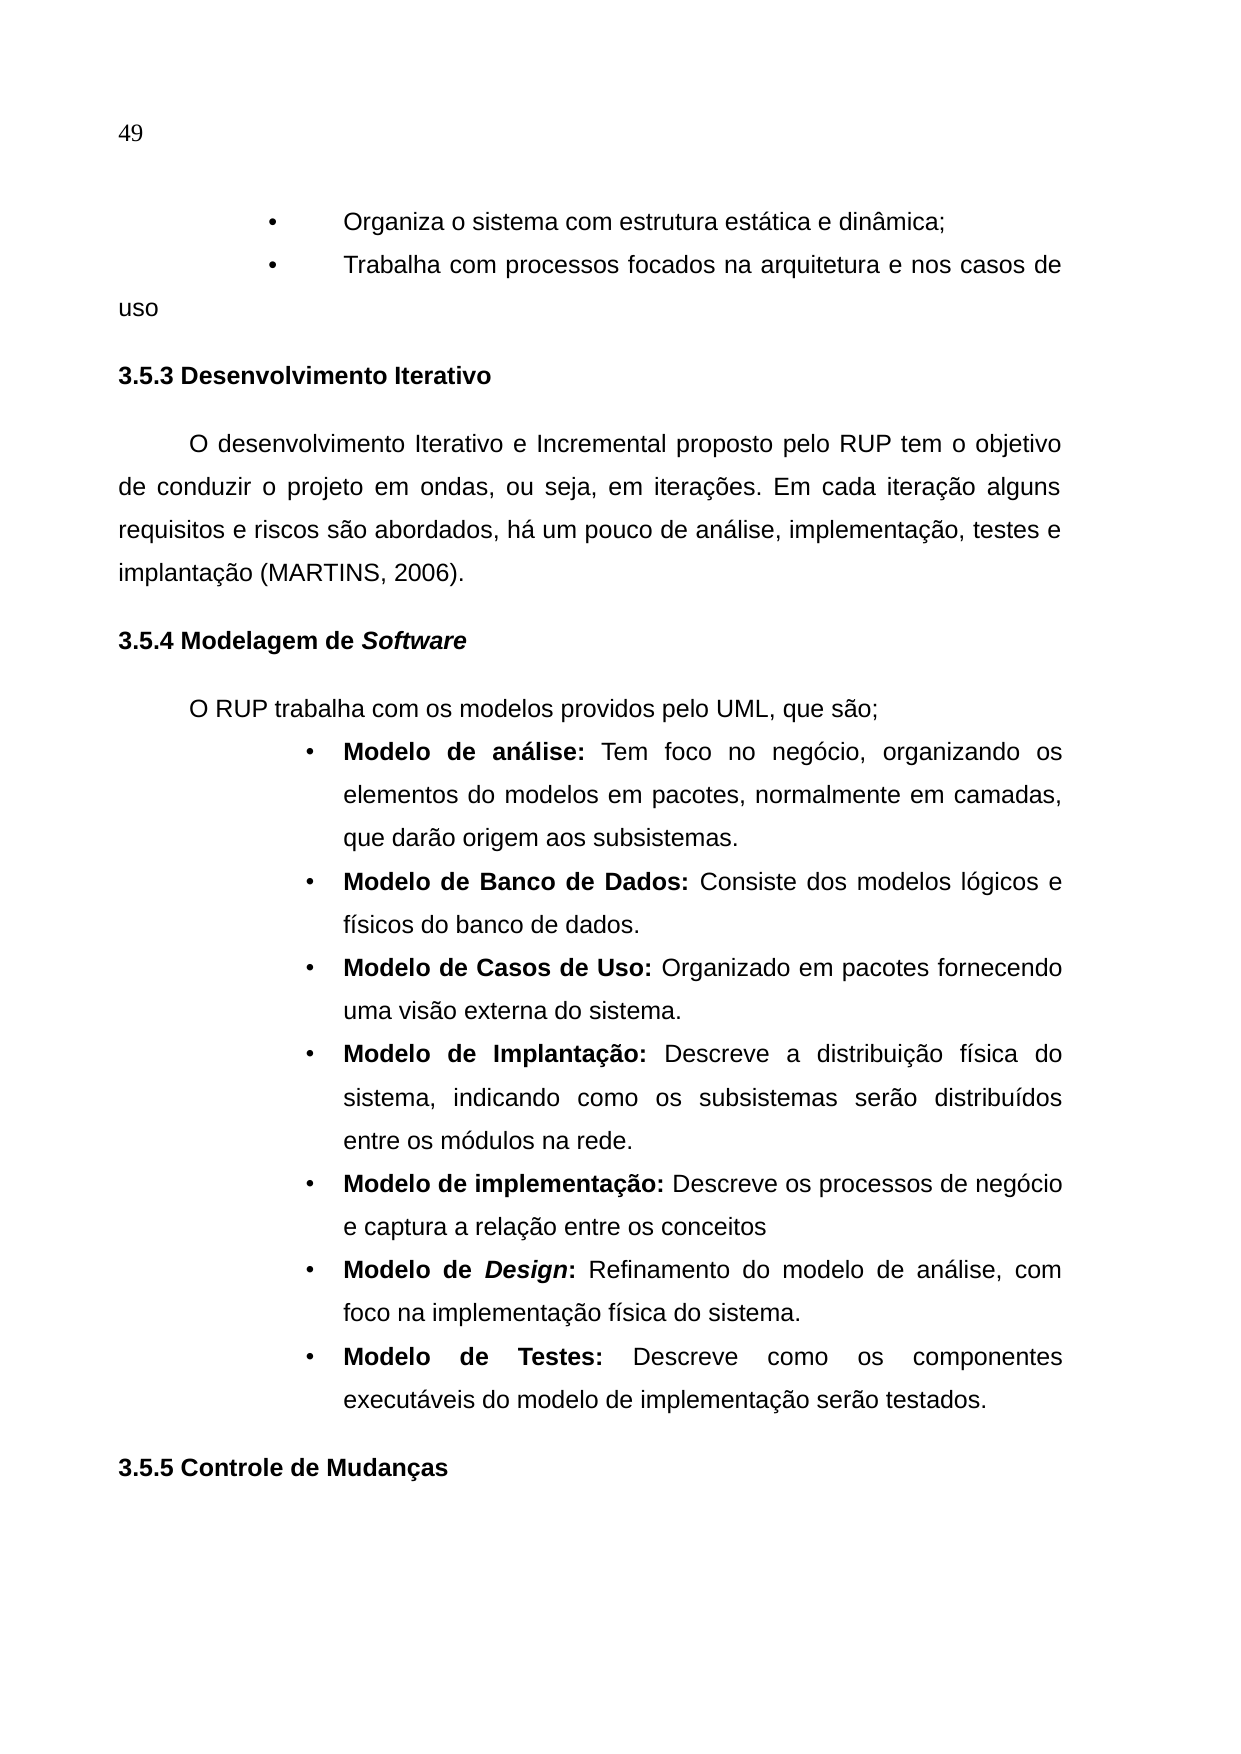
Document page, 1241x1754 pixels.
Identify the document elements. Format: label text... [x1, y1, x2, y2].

subtitle 3.5.3 Desenvolvimento Iterativo [118, 361, 1063, 389]
subtitle 3.5.5 Controle de Mudanças [118, 1453, 1063, 1481]
list Modelo de análise: Tem foco no negócio, organizando os elementos do modelos em pacotes, normalmente em camadas, que darão origem aos subsistemas. [306, 737, 1063, 852]
list Modelo de Testes: Descreve como os componentes executáveis do modelo de implementação serão testados. [306, 1341, 1063, 1413]
list Modelo de Implantação: Descreve a distribuição física do sistema, indicando como os subsistemas serão distribuídos entre os módulos na rede. [306, 1039, 1063, 1154]
list Modelo de Banco de Dados: Consiste dos modelos lógicos e físicos do banco de dados. [306, 867, 1063, 938]
list Modelo de Casos de Uso: Organizado em pacotes fornecendo uma visão externa do sistema. [306, 953, 1063, 1025]
text • Trabalha com processos focados na arquitetura e nos casos de uso [118, 250, 1063, 322]
text O desenvolvimento Iterativo e Incremental proposto pelo RUP tem o objetivo de conduzir o projeto em ondas, ou seja, em iterações. Em cada iteração alguns requisitos e riscos são abordados, há um pouco de análise, implementação, testes e implantação (MARTINS, 2006). [118, 429, 1063, 587]
text • Organiza o sistema com estrutura estática e dinâmica; [118, 207, 1063, 235]
list Modelo de Design: Refinamento do modelo de análise, com foco na implementação física do sistema. [306, 1255, 1063, 1327]
text O RUP trabalha com os modelos providos pelo UML, que são; [118, 694, 1063, 723]
list Modelo de implementação: Descreve os processos de negócio e captura a relação entre os conceitos [306, 1169, 1063, 1241]
subtitle 3.5.4 Modelagem de Software [118, 626, 1063, 655]
